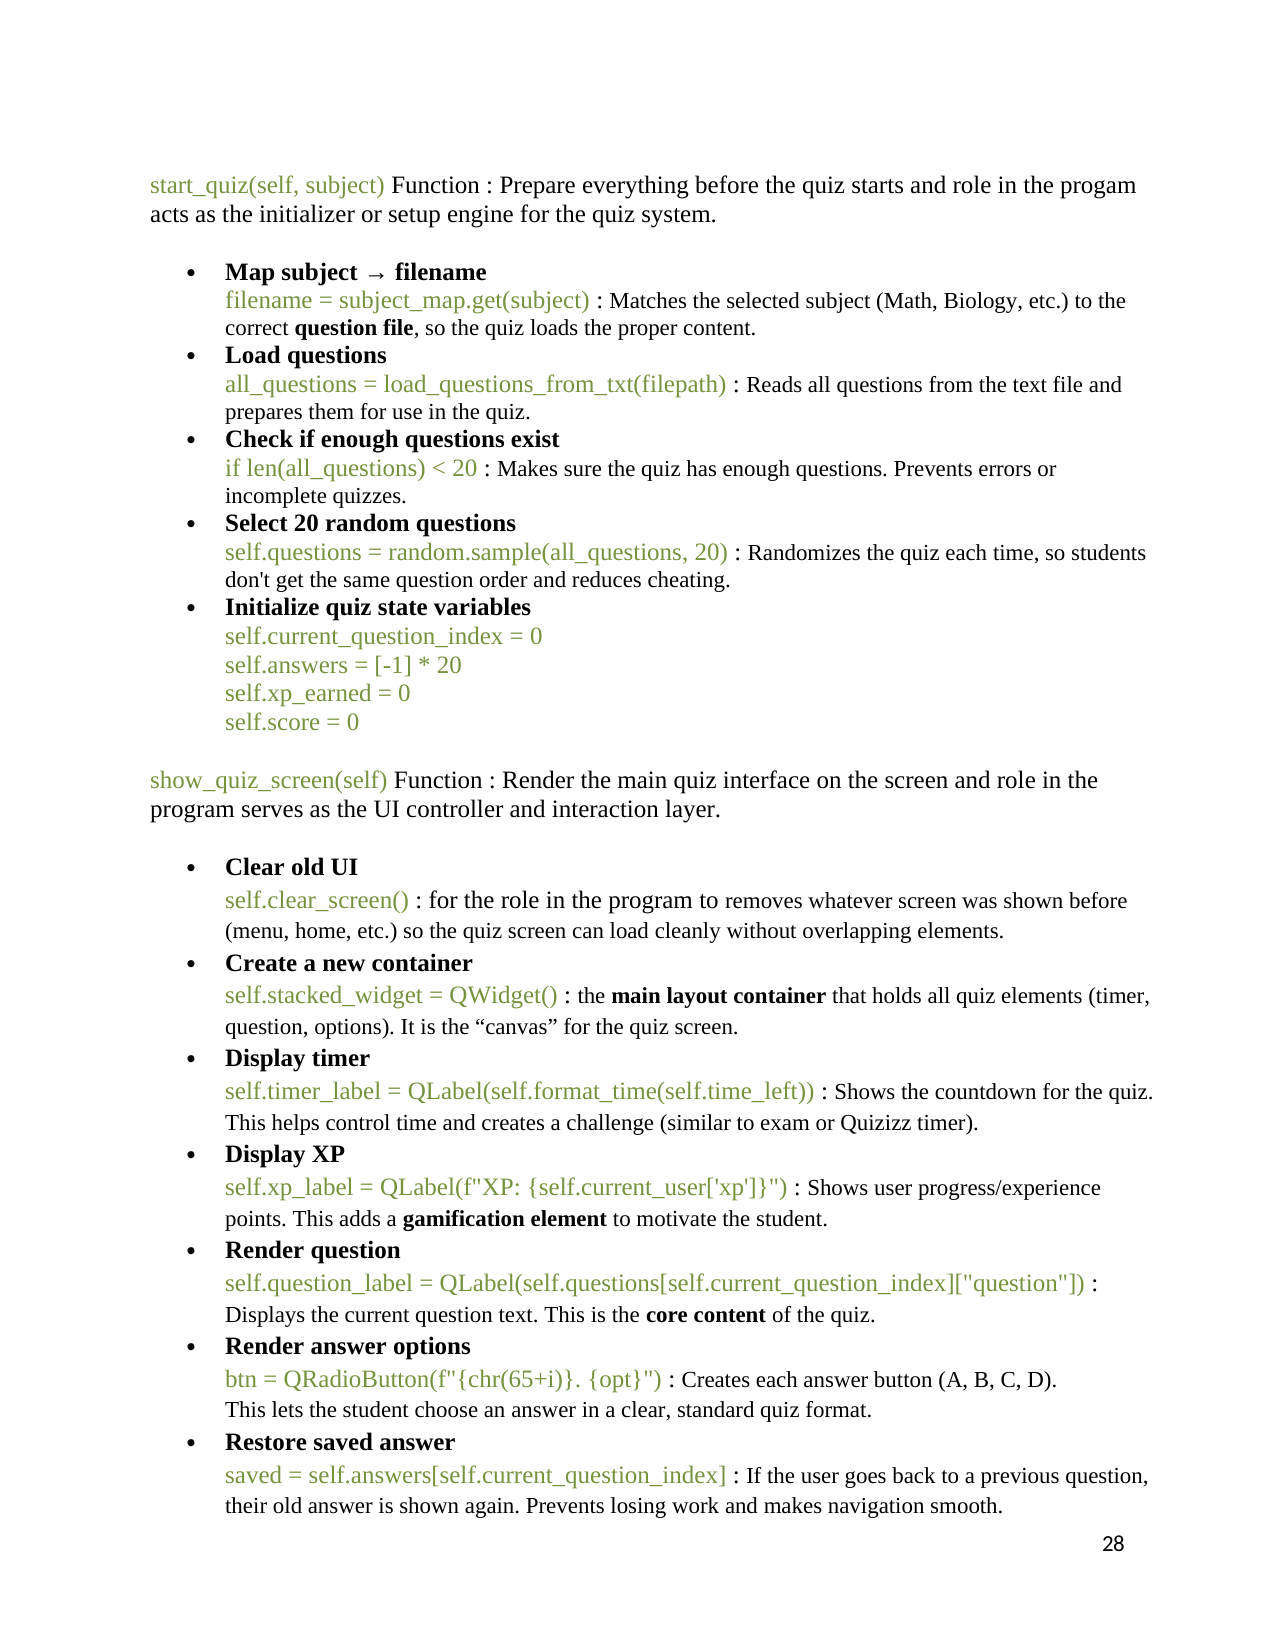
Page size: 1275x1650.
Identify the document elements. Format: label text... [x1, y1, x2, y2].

text show_quiz_screen(self) Function : Render the main quiz interface on the screen and role in the program serves as the UI controller and interaction layer. [150, 765, 1162, 823]
list Display timer self.timer_label = QLabel(self.format_time(self.time_left)) : Shows the countdown for the quiz. This helps control time and creates a challenge (similar to exam or Quizizz timer). [187, 1043, 1162, 1135]
list Render question self.question_label = QLabel(self.questions[self.current_question_index]["question"]) : Displays the current question text. This is the core content of the quiz. [187, 1235, 1162, 1327]
list Clear old UI self.clear_screen() : for the role in the program to removes whatever screen was shown before (menu, home, etc.) so the quiz screen can load cleanly without overlapping elements. [187, 852, 1162, 944]
list Check if enough questions exist if len(all_questions) < 20 : Makes sure the quiz has enough questions. Prevents errors or incomplete quizzes. [187, 424, 1162, 508]
list Create a new container self.stacked_widget = QWidget() : the main layout container that holds all quiz elements (timer, question, options). It is the “canvas” for the quiz screen. [187, 948, 1162, 1039]
list Map subject → filename filename = subject_map.get(subject) : Matches the selected subject (Math, Biology, etc.) to the correct question file, so the quiz loads the proper content. [187, 257, 1162, 341]
list Render answer options btn = QRadioButton(f"{chr(65+i)}. {opt}") : Creates each answer button (A, B, C, D). This lets the student choose an answer in a clear, standard quiz format. [187, 1331, 1162, 1423]
list Display XP self.xp_label = QLabel(f"XP: {self.current_user['xp']}") : Shows user progress/experience points. This adds a gamification element to motivate the student. [187, 1139, 1162, 1231]
list Restore saved answer saved = self.answers[self.current_question_index] : If the user goes back to a previous question, their old answer is shown again. Prevents losing work and makes navigation smooth. [187, 1427, 1162, 1519]
text start_quiz(self, subject) Function : Prepare everything before the quiz starts and role in the progam acts as the initializer or setup engine for the quiz system. [150, 170, 1162, 228]
list Initialize quiz state variables self.current_question_index = 0 self.answers = [-1] * 20 self.xp_earned = 0 self.score = 0 [187, 592, 1162, 736]
list Load questions all_questions = load_questions_from_txt(filepath) : Reads all questions from the text file and prepares them for use in the quiz. [187, 341, 1162, 424]
list Select 20 random questions self.questions = random.sample(all_questions, 20) : Randomizes the quiz each time, so students don't get the same question order and reduces cheating. [187, 508, 1162, 592]
